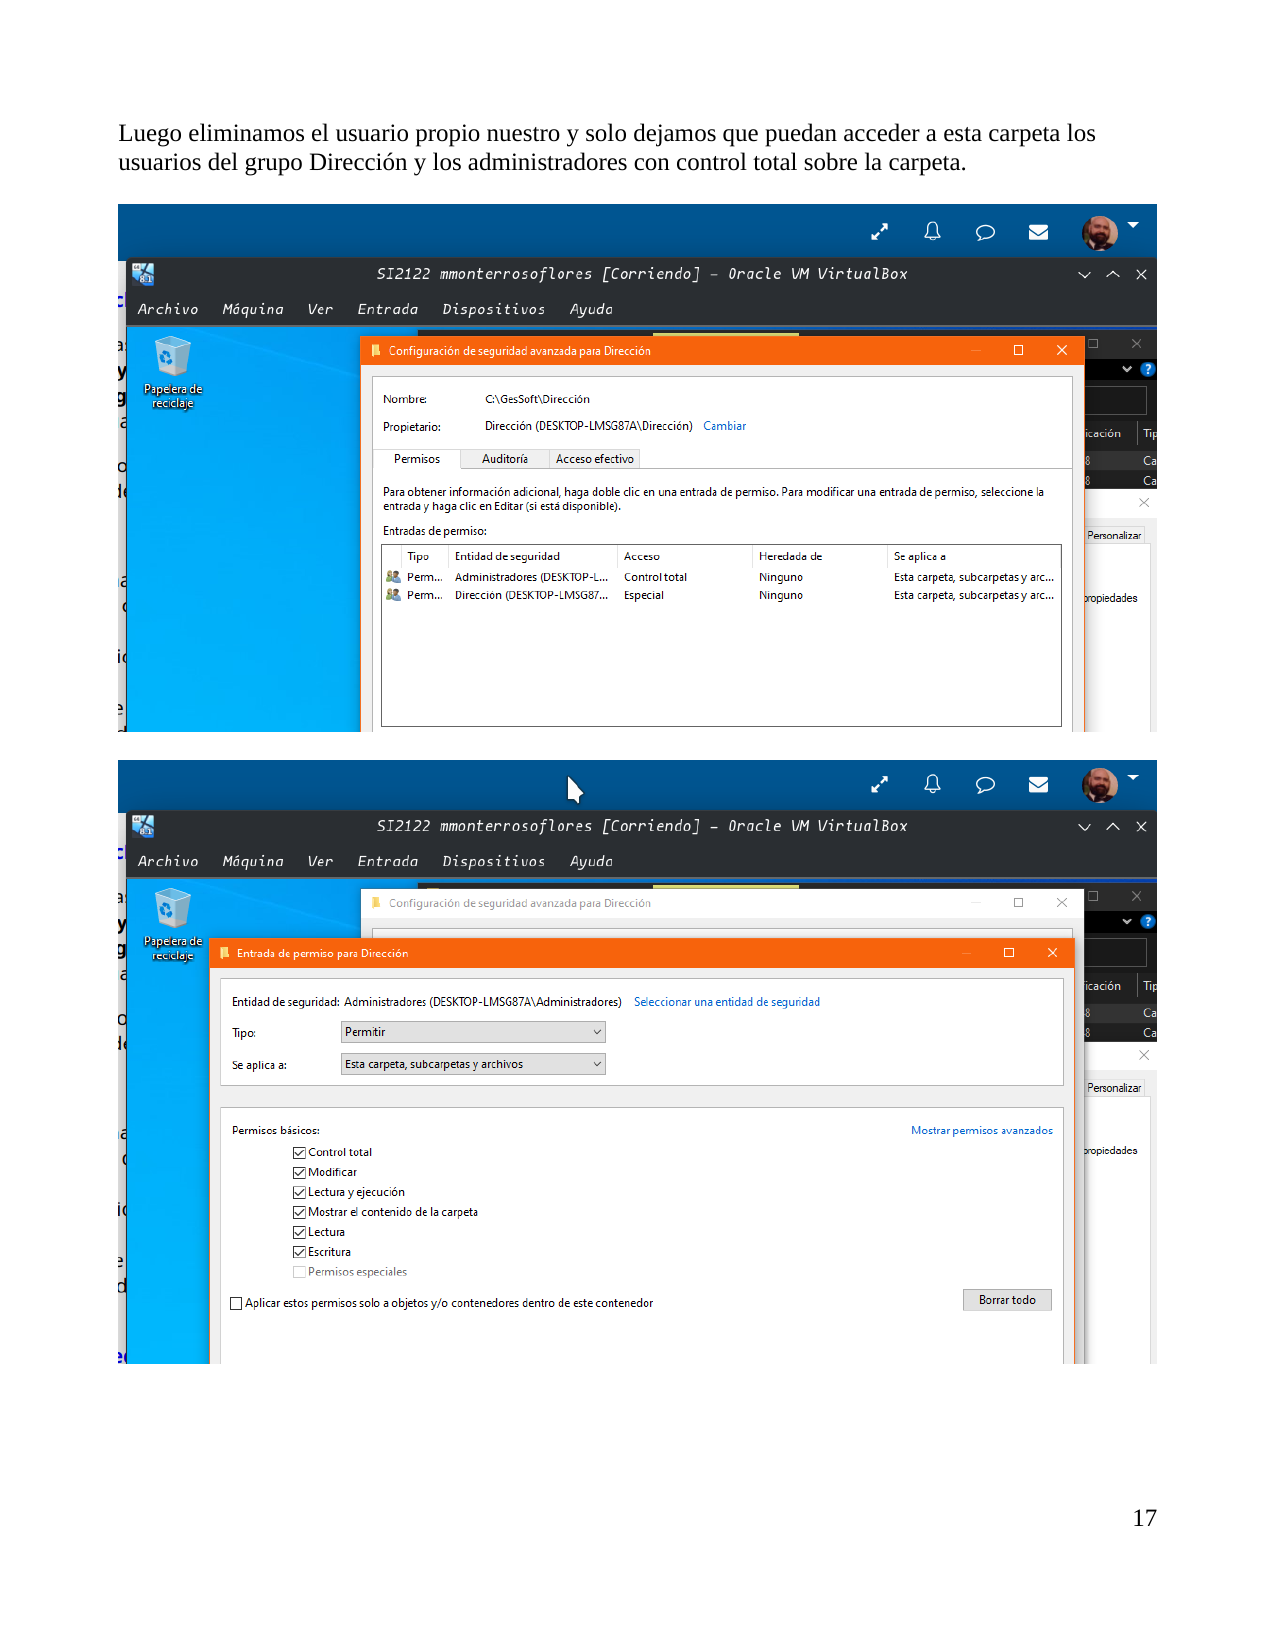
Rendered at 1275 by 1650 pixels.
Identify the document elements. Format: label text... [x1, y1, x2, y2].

picture [153, 940, 179, 947]
picture [287, 362, 307, 378]
table_header [118, 732, 1157, 760]
table_header [118, 1364, 1157, 1392]
picture [118, 760, 1157, 1364]
picture [296, 920, 307, 926]
picture [177, 399, 191, 409]
picture [190, 385, 200, 392]
picture [156, 337, 190, 375]
picture [177, 952, 191, 961]
picture [153, 388, 179, 395]
picture [190, 937, 200, 944]
picture [156, 889, 190, 927]
text Luego eliminamos el usuario propio nuestro y solo dejamos que puedan acceder a esta carpeta los usuarios del grupo Dirección y los administradores con control total sobre la carpeta. [118, 118, 1157, 176]
picture [118, 204, 1157, 732]
